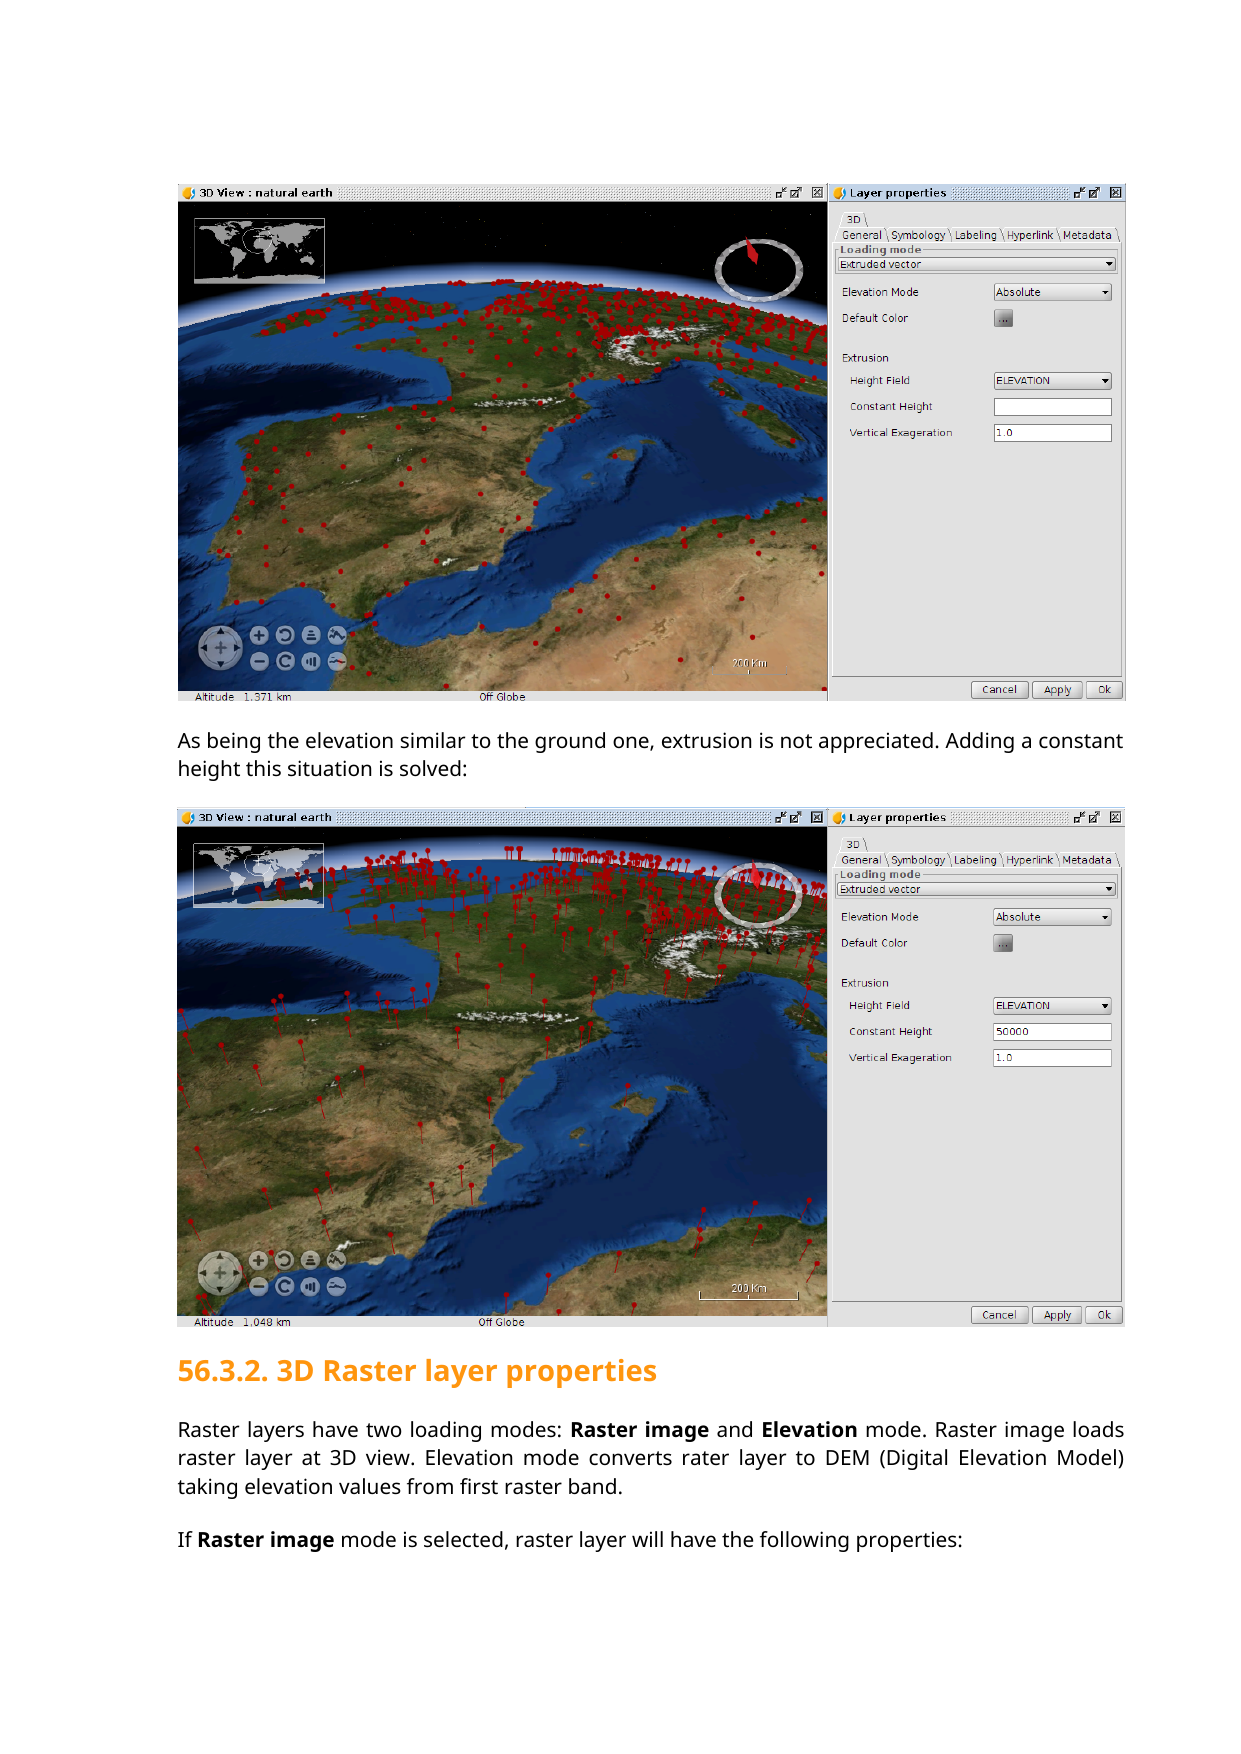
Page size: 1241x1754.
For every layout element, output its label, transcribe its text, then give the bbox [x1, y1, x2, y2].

text Raster layers have two loading modes: Raster image and Elevation mode. Raster image loads raster layer at 3D view. Elevation mode converts rater layer to DEM (Digital Elevation Model) taking elevation values from first raster band. [177, 1415, 1125, 1500]
text As being the elevation similar to the ground one, extrusion is not appreciated. Adding a constant height this situation is solved: [177, 726, 1125, 783]
subtitle 56.3.2. 3D Raster layer properties [177, 1350, 1125, 1390]
text If Raster image mode is selected, raster layer will have the following properties: [177, 1525, 1125, 1554]
picture [177, 183, 1126, 701]
picture [177, 807, 1125, 1327]
